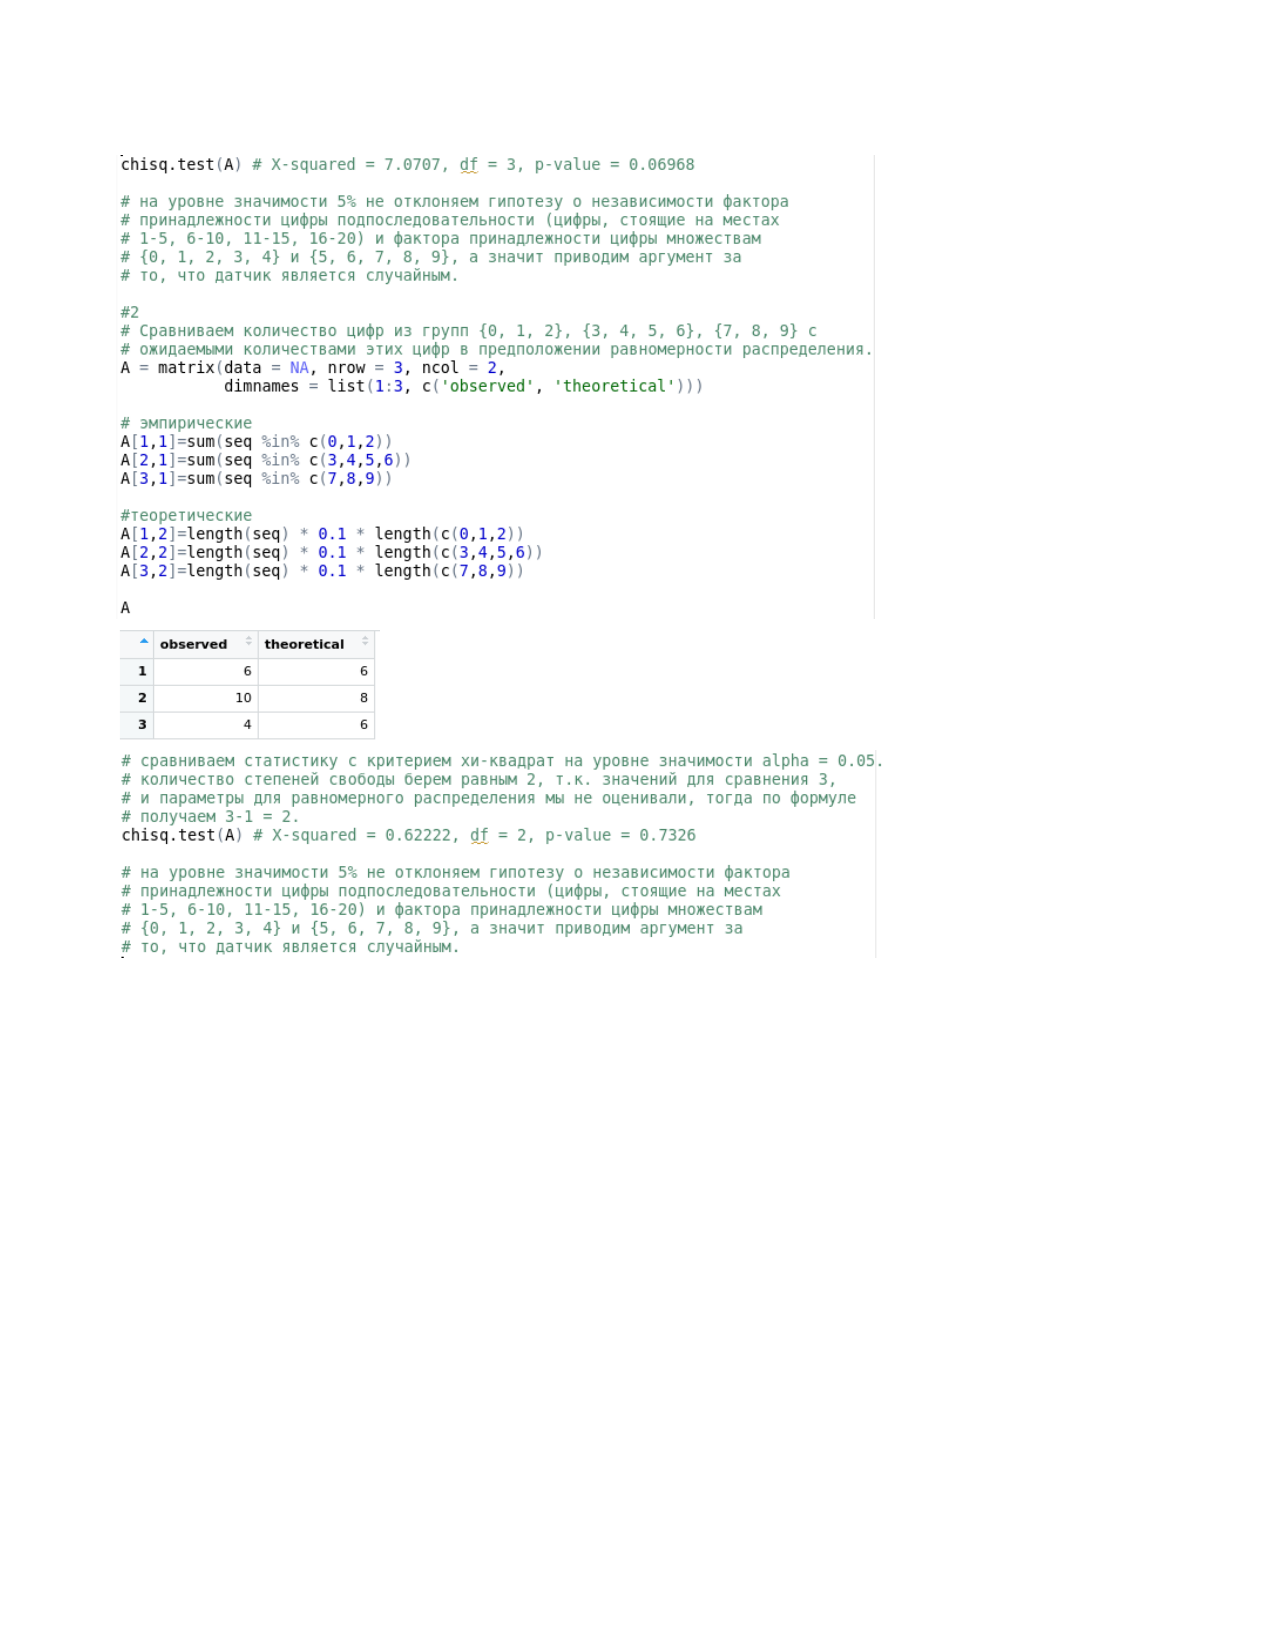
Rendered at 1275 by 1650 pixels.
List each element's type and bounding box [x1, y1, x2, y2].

picture [118, 750, 887, 958]
picture [116, 155, 875, 619]
picture [119, 630, 380, 743]
